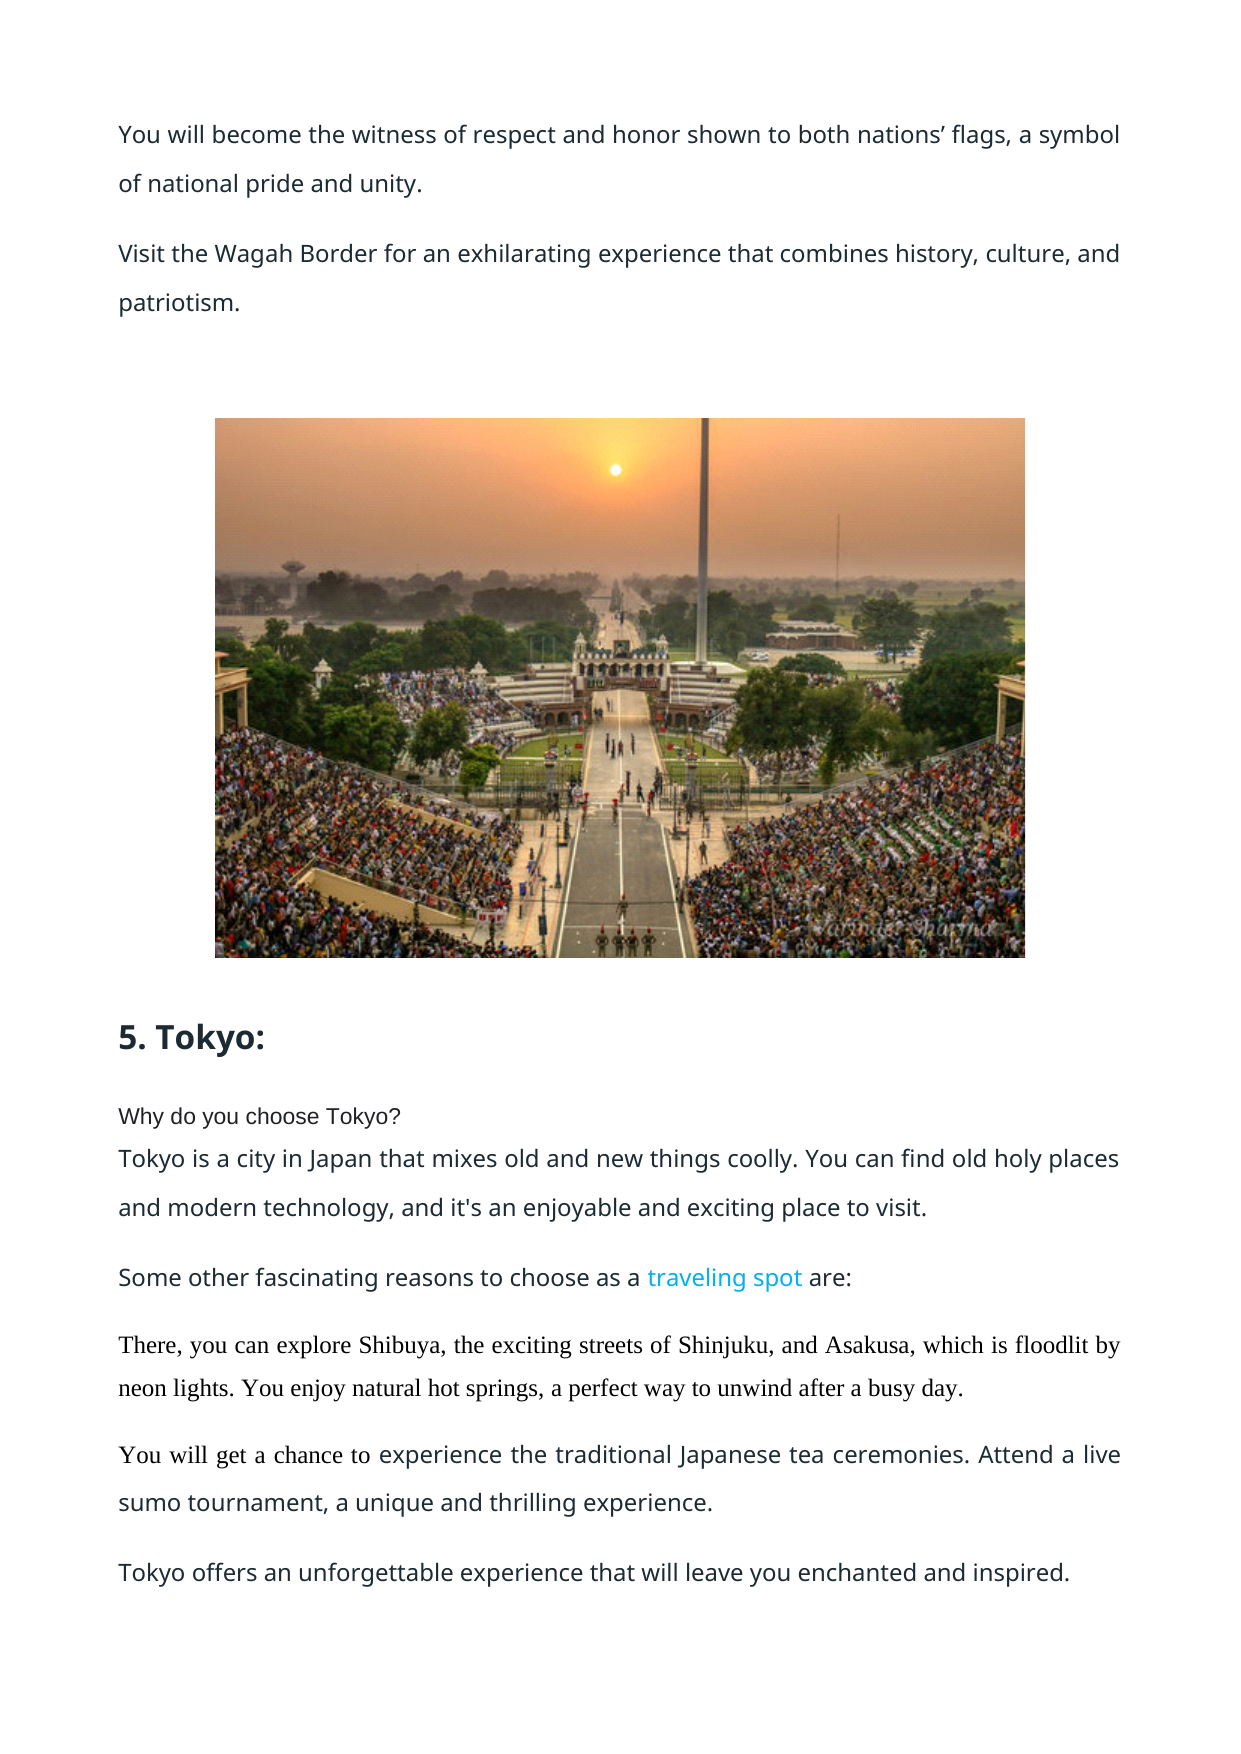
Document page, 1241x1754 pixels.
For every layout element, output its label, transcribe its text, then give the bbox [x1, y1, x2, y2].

text Tokyo is a city in Japan that mixes old and new things coolly. You can find old holy places and modern technology, and it's an enjoyable and exciting place to visit. [118, 1142, 1122, 1223]
text 5. Tokyo: [118, 1014, 1122, 1059]
text Visit the Wagah Border for an exhilarating experience that combines history, culture, and patriotism. [118, 237, 1122, 318]
text Some other fascinating reasons to choose as a traveling spot are: [118, 1261, 1122, 1293]
text Why do you choose Tokyo? [118, 1103, 1122, 1129]
text You will get a chance to experience the traditional Japanese tea ceremonies. Attend a live sumo tournament, a unique and thrilling experience. [118, 1437, 1122, 1519]
text You will become the witness of respect and honor shown to both nations’ flags, a symbol of national pride and unity. [118, 118, 1122, 199]
text There, you can explore Shibuya, the exciting streets of Shinjuku, and Asakusa, which is floodlit by neon lights. You enjoy natural hot springs, a perfect way to unwind after a busy day. [118, 1330, 1122, 1402]
text Tokyo offers an unforgettable experience that will leave you enchanted and inspired. [118, 1556, 1122, 1588]
